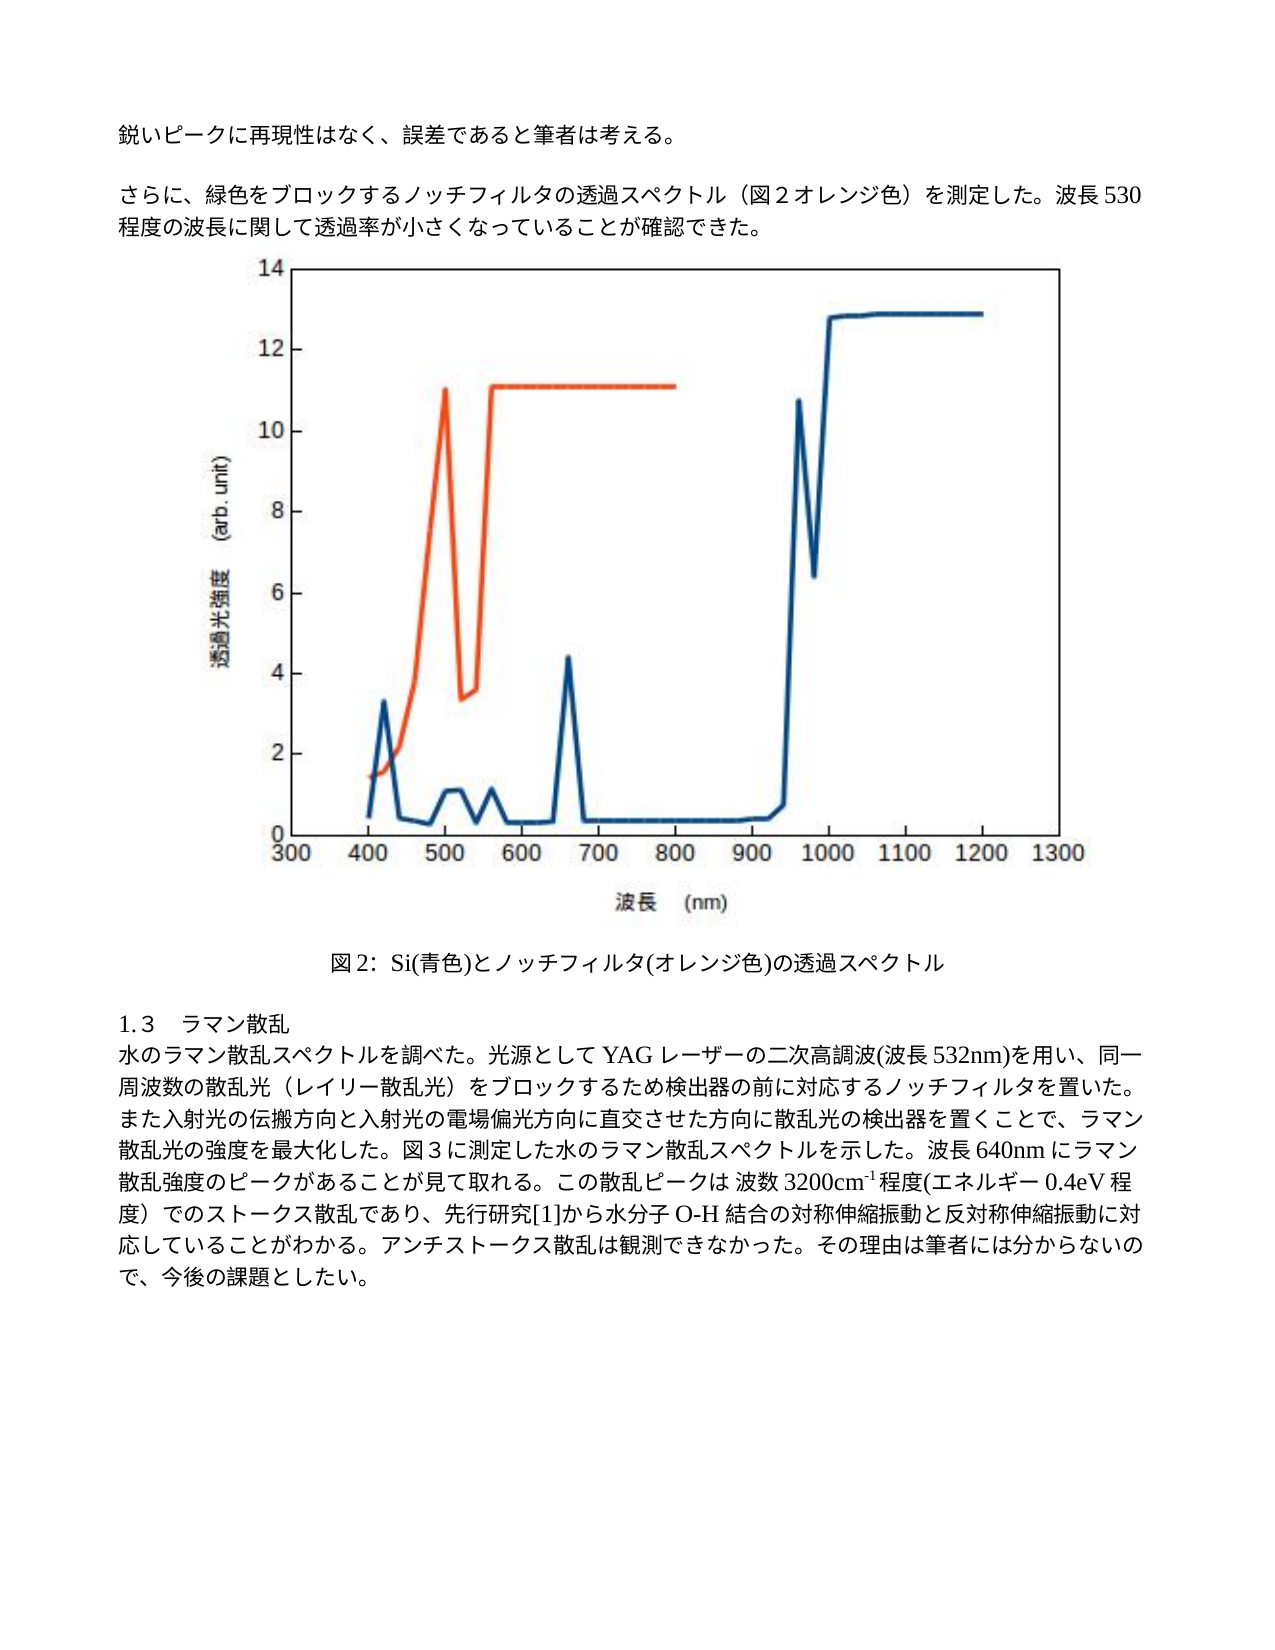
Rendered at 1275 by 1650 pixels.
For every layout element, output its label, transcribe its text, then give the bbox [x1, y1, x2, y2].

picture [170, 241, 1105, 947]
text 図2：Si(青色)とノッチフィルタ(オレンジ色)の透過スペクトル [118, 242, 1157, 978]
text 水のラマン散乱スペクトルを調べた。光源としてYAGレーザーの二次高調波(波長532nm)を用い、同一周波数の散乱光（レイリー散乱光）をブロックするため検出器の前に対応するノッチフィルタを置いた。また入射光の伝搬方向と入射光の電場偏光方向に直交させた方向に散乱光の検出器を置くことで、ラマン散乱光の強度を最大化した。図３に測定した水のラマン散乱スぺクトルを示した。波長640nmにラマン散乱強度のピークがあることが見て取れる。この散乱ピークは 波数3200cm-1程度(エネルギー0.4eV程度）でのストークス散乱であり、先行研究[1]から水分子O-H 結合の対称伸縮振動と反対称伸縮振動に対応していることがわかる。アンチストークス散乱は観測できなかった。その理由は筆者には分からないので、今後の課題としたい。 [118, 1038, 1157, 1292]
text 1.３ ラマン散乱 [118, 1007, 1157, 1038]
text さらに、緑色をブロックするノッチフィルタの透過スペクトル（図２オレンジ色）を測定した。波長530程度の波長に関して透過率が小さくなっていることが確認できた。 [118, 178, 1157, 242]
text 鋭いピークに再現性はなく、誤差であると筆者は考える。 [118, 118, 1157, 150]
